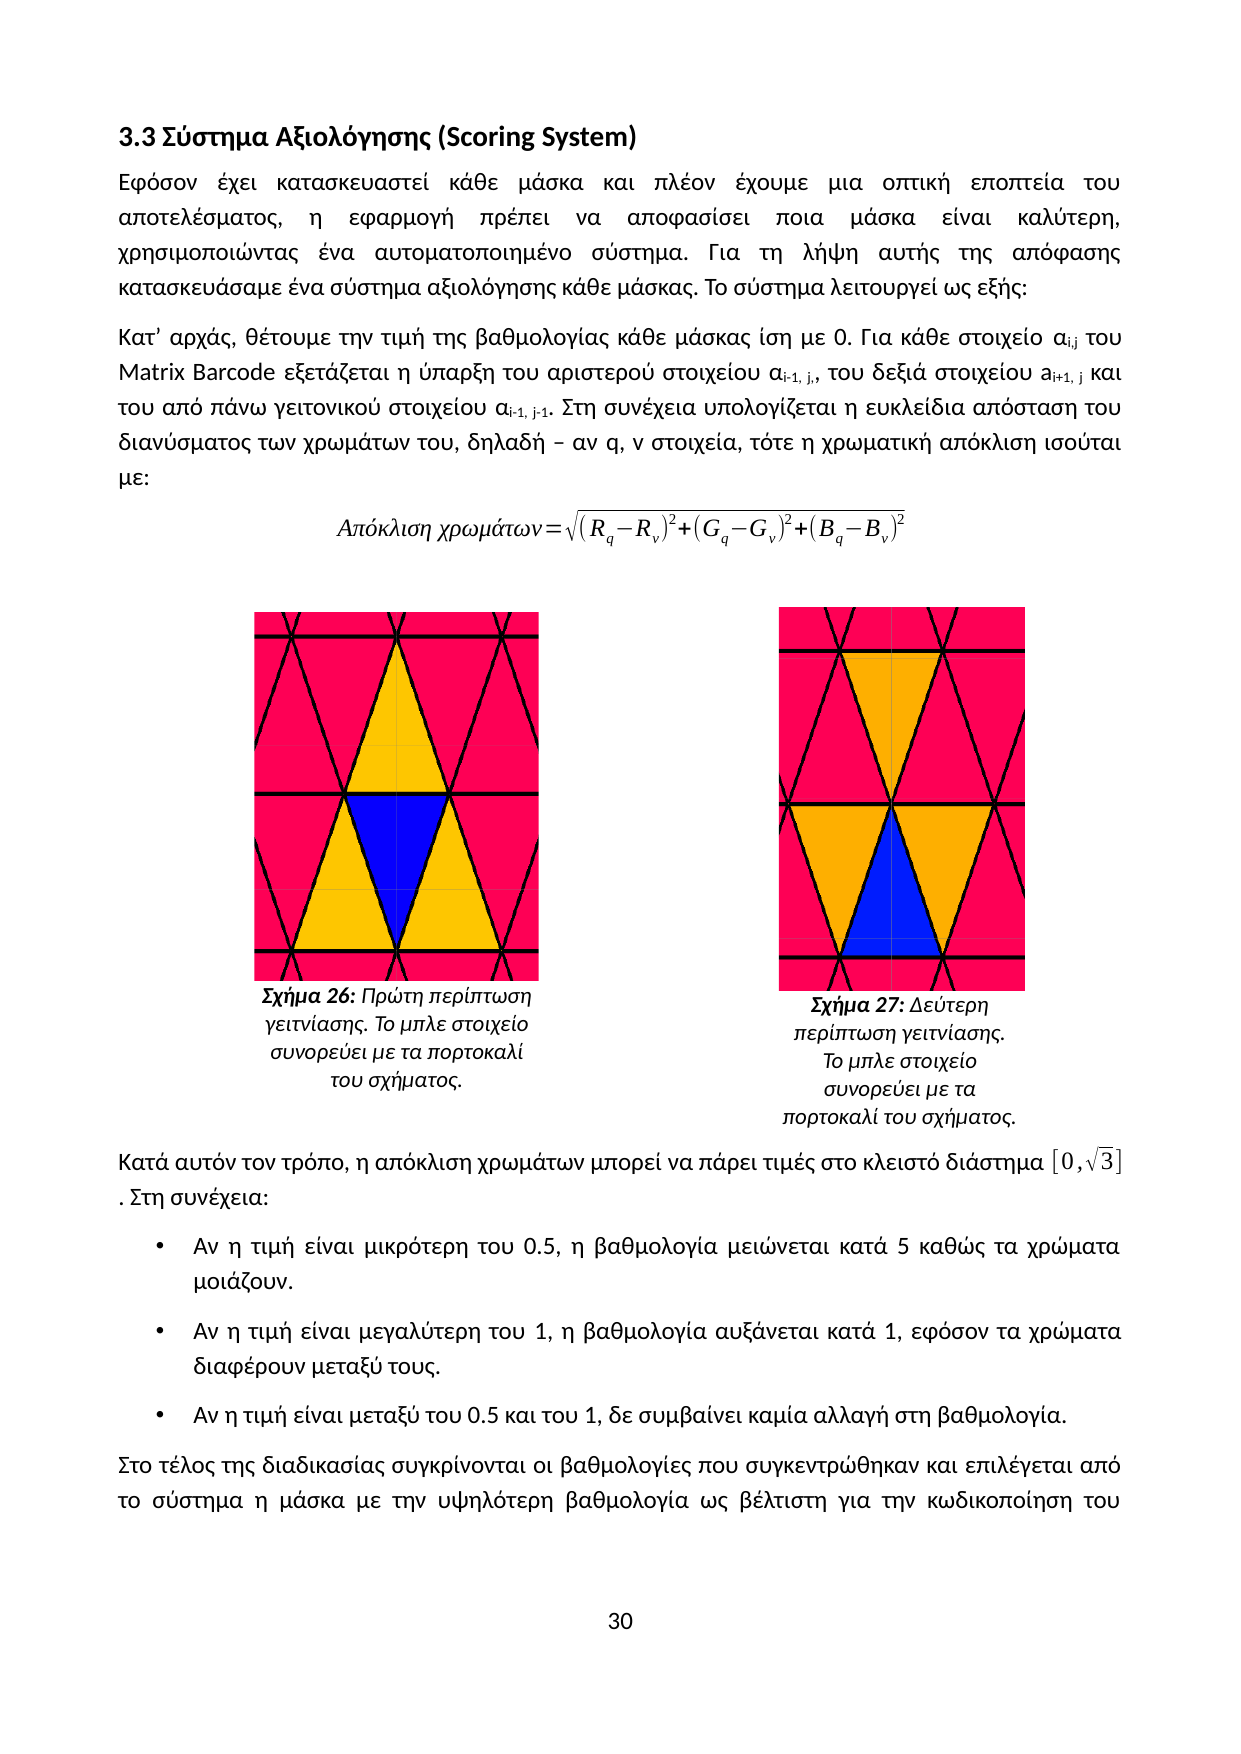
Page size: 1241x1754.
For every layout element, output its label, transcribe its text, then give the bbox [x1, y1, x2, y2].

list Αν η τιμή είναι μικρότερη του 0.5, η βαθμολογία μειώνεται κατά 5 καθώς τα χρώματα μοιάζουν. [156, 1231, 1122, 1296]
text Στο τέλος της διαδικασίας συγκρίνονται οι βαθμολογίες που συγκεντρώθηκαν και επιλέγεται από το σύστημα η μάσκα με την υψηλότερη βαθμολογία ως βέλτιστη για την κωδικοποίηση του [118, 1449, 1122, 1515]
text Εφόσον έχει κατασκευαστεί κάθε μάσκα και πλέον έχουμε μια οπτική εποπτεία του αποτελέσματος, η εφαρμογή πρέπει να αποφασίσει ποια μάσκα είναι καλύτερη, χρησιμοποιώντας ένα αυτοματοποιημένο σύστημα. Για τη λήψη αυτής της απόφασης κατασκευάσαμε ένα σύστημα αξιολόγησης κάθε μάσκας. Το σύστημα λειτουργεί ως εξής: [118, 166, 1122, 302]
text Κατ’ αρχάς, θέτουμε την τιμή της βαθμολογίας κάθε μάσκας ίση με 0. Για κάθε στοιχείο αi,j του Matrix Barcode εξετάζεται η ύπαρξη του αριστερού στοιχείου αi-1, j,, του δεξιά στοιχείου ai+1, j και του από πάνω γειτονικού στοιχείου αi-1, j-1. Στη συνέχεια υπολογίζεται η ευκλείδια απόσταση του διανύσματος των χρωμάτων του, δηλαδή – αν q, v στοιχεία, τότε η χρωματική απόκλιση ισούται με: [118, 321, 1122, 491]
picture [778, 607, 1025, 991]
text Κατά αυτόν τον τρόπο, η απόκλιση χρωμάτων μπορεί να πάρει τιμές στο κλειστό διάστημα . Στη συνέχεια: [118, 1146, 1122, 1211]
list Αν η τιμή είναι μεγαλύτερη του 1, η βαθμολογία αυξάνεται κατά 1, εφόσον τα χρώματα διαφέρουν μεταξύ τους. [156, 1315, 1122, 1381]
list Αν η τιμή είναι μεταξύ του 0.5 και του 1, δε συμβαίνει καμία αλλαγή στη βαθμολογία. [156, 1400, 1122, 1430]
subtitle 3.3 Σύστημα Αξιολόγησης (Scoring System) [118, 118, 1122, 154]
picture [254, 612, 539, 981]
text Σχήμα 27: Δεύτερη περίπτωση γειτνίασης. Το μπλε στοιχείο συνορεύει με τα πορτοκαλί του σχήματος. [781, 991, 1018, 1130]
text Σχήμα 26: Πρώτη περίπτωση γειτνίασης. Το μπλε στοιχείο συνορεύει με τα πορτοκαλί του σχήματος. [251, 613, 542, 1093]
